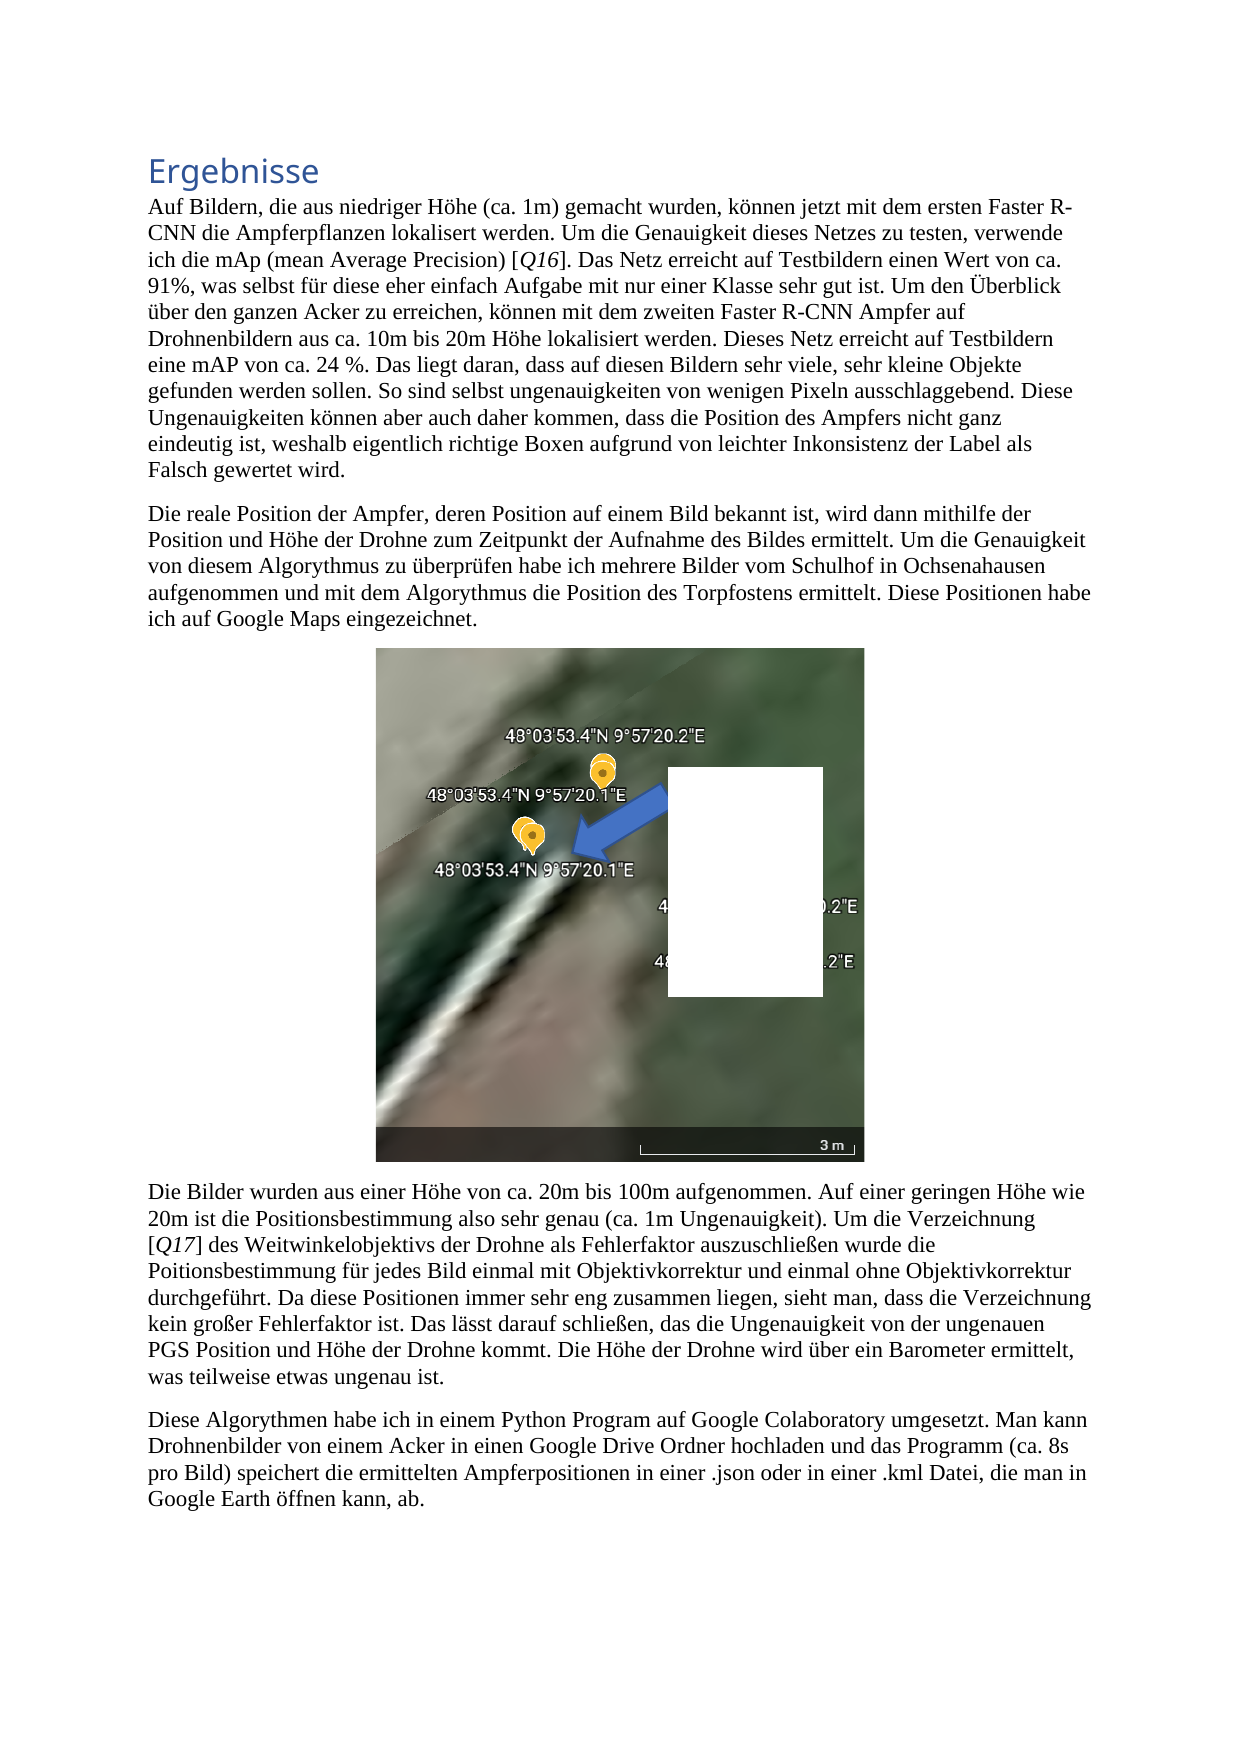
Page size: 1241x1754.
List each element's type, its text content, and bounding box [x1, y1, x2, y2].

text Position, die auf den Bildern markiert wurde [683, 774, 808, 839]
subtitle Ergebnisse [148, 148, 1093, 193]
text Auf Bildern, die aus niedriger Höhe (ca. 1m) gemacht wurden, können jetzt mit dem ersten Faster R-CNN die Ampferpflanzen lokalisert werden. Um die Genauigkeit dieses Netzes zu testen, verwende ich die mAp (mean Average Precision) [Q16]. Das Netz erreicht auf Testbildern einen Wert von ca. 91%, was selbst für diese eher einfach Aufgabe mit nur einer Klasse sehr gut ist. Um den Überblick über den ganzen Acker zu erreichen, können mit dem zweiten Faster R-CNN Ampfer auf Drohnenbildern aus ca. 10m bis 20m Höhe lokalisiert werden. Dieses Netz erreicht auf Testbildern eine mAP von ca. 24 %. Das liegt daran, dass auf diesen Bildern sehr viele, sehr kleine Objekte gefunden werden sollen. So sind selbst ungenauigkeiten von wenigen Pixeln ausschlaggebend. Diese Ungenauigkeiten können aber auch daher kommen, dass die Position des Ampfers nicht ganz eindeutig ist, weshalb eigentlich richtige Boxen aufgrund von leichter Inkonsistenz der Label als Falsch gewertet wird. [148, 193, 1093, 483]
text Diese Algorythmen habe ich in einem Python Program auf Google Colaboratory umgesetzt. Man kann Drohnenbilder von einem Acker in einen Google Drive Ordner hochladen und das Programm (ca. 8s pro Bild) speichert die ermittelten Ampferpositionen in einer .json oder in einer .kml Datei, die man in Google Earth öffnen kann, ab. [148, 1406, 1093, 1511]
text Die Bilder wurden aus einer Höhe von ca. 20m bis 100m aufgenommen. Auf einer geringen Höhe wie 20m ist die Positionsbestimmung also sehr genau (ca. 1m Ungenauigkeit). Um die Verzeichnung [Q17] des Weitwinkelobjektivs der Drohne als Fehlerfaktor auszuschließen wurde die Poitionsbestimmung für jedes Bild einmal mit Objektivkorrektur und einmal ohne Objektivkorrektur durchgeführt. Da diese Positionen immer sehr eng zusammen liegen, sieht man, dass die Verzeichnung kein großer Fehlerfaktor ist. Das lässt darauf schließen, das die Ungenauigkeit von der ungenauen PGS Position und Höhe der Drohne kommt. Die Höhe der Drohne wird über ein Barometer ermittelt, was teilweise etwas ungenau ist. [148, 1178, 1093, 1389]
text Die reale Position der Ampfer, deren Position auf einem Bild bekannt ist, wird dann mithilfe der Position und Höhe der Drohne zum Zeitpunkt der Aufnahme des Bildes ermittelt. Um die Genauigkeit von diesem Algorythmus zu überprüfen habe ich mehrere Bilder vom Schulhof in Ochsenahausen aufgenommen und mit dem Algorythmus die Position des Torpfostens ermittelt. Diese Positionen habe ich auf Google Maps eingezeichnet. [148, 499, 1093, 631]
